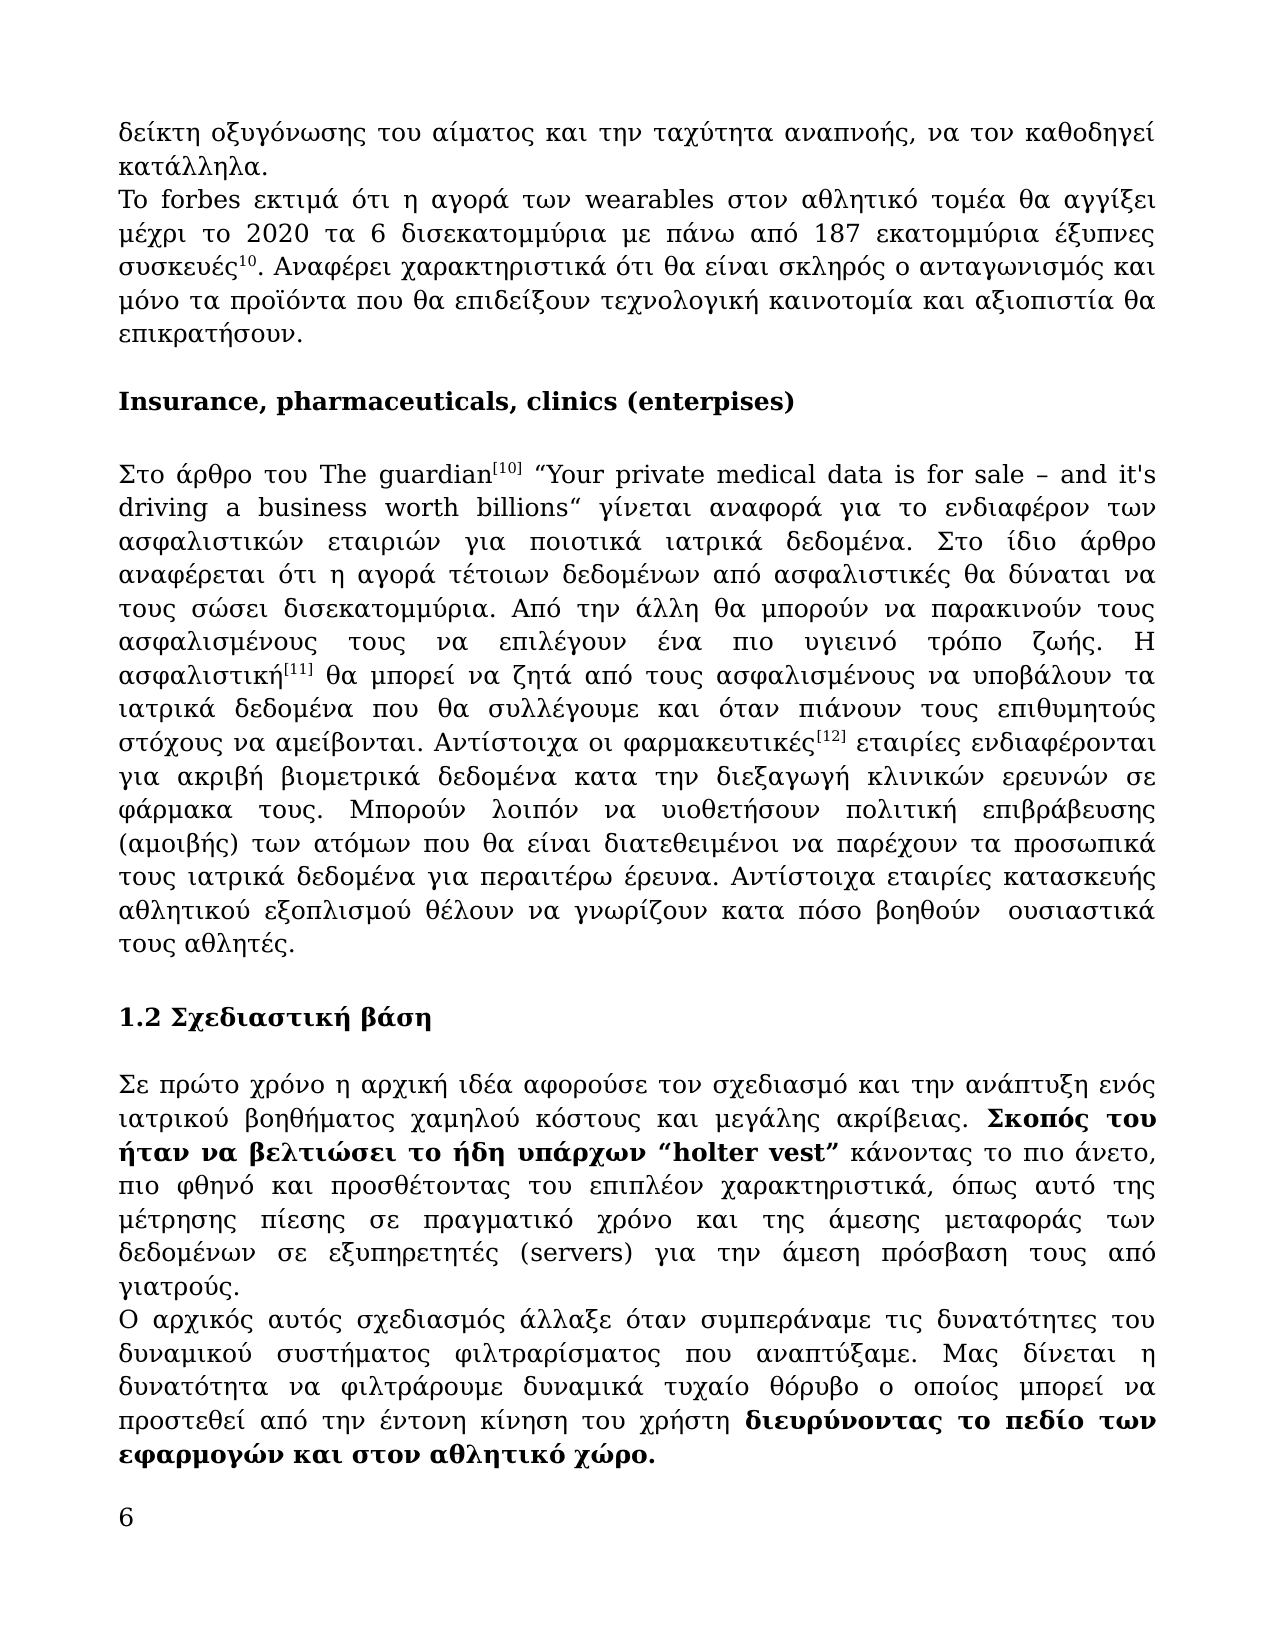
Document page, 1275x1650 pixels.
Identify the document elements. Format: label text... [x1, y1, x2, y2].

text To forbes εκτιμά ότι η αγορά των wearables στον αθλητικό τομέα θα αγγίξει μέχρι το 2020 τα 6 δισεκατομμύρια με πάνω από 187 εκατομμύρια έξυπνες συσκευές10. Αναφέρει χαρακτηριστικά ότι θα είναι σκληρός ο ανταγωνισμός και μόνο τα προϊόντα που θα επιδείξουν τεχνολογική καινοτομία και αξιοπιστία θα επικρατήσουν. [118, 185, 1157, 348]
text Ο αρχικός αυτός σχεδιασμός άλλαξε όταν συμπεράναμε τις δυνατότητες του δυναμικού συστήματος φιλτραρίσματος που αναπτύξαμε. Μας δίνεται η δυνατότητα να φιλτράρουμε δυναμικά τυχαίο θόρυβο ο οποίος μπορεί να προστεθεί από την έντονη κίνηση του χρήστη διευρύνοντας το πεδίο των εφαρμογών και στον αθλητικό χώρο. [118, 1305, 1157, 1469]
text 1.2 Σχεδιαστική βάση [118, 1003, 1157, 1032]
text Σε πρώτο χρόνο η αρχική ιδέα αφορούσε τον σχεδιασμό και την ανάπτυξη ενός ιατρικού βοηθήματος χαμηλού κόστους και μεγάλης ακρίβειας. Σκοπός του ήταν να βελτιώσει το ήδη υπάρχων “holter vest” κάνοντας το πιο άνετο, πιο φθηνό και προσθέτοντας του επιπλέον χαρακτηριστικά, όπως αυτό της μέτρησης πίεσης σε πραγματικό χρόνο και της άμεσης μεταφοράς των δεδομένων σε εξυπηρετητές (servers) για την άμεση πρόσβαση τους από γιατρούς. [118, 1070, 1157, 1301]
text Insurance, pharmaceuticals, clinics (enterpises) [118, 387, 1157, 416]
text Στο άρθρο του The guardian[10] “Your private medical data is for sale – and it's driving a business worth billions“ γίνεται αναφορά για το ενδιαφέρον των ασφαλιστικών εταιριών για ποιοτικά ιατρικά δεδομένα. Στο ίδιο άρθρο αναφέρεται ότι η αγορά τέτοιων δεδομένων από ασφαλιστικές θα δύναται να τους σώσει δισεκατομμύρια. Από την άλλη θα μπορούν να παρακινούν τους ασφαλισμένους τους να επιλέγουν ένα πιο υγιεινό τρόπο ζωής. Η ασφαλιστική[11] θα μπορεί να ζητά από τους ασφαλισμένους να υποβάλουν τα ιατρικά δεδομένα που θα συλλέγουμε και όταν πιάνουν τους επιθυμητούς στόχους να αμείβονται. Αντίστοιχα οι φαρμακευτικές[12] εταιρίες ενδιαφέρονται για ακριβή βιομετρικά δεδομένα κατα την διεξαγωγή κλινικών ερευνών σε φάρμακα τους. Μπορούν λοιπόν να υιοθετήσουν πολιτική επιβράβευσης (αμοιβής) των ατόμων που θα είναι διατεθειμένοι να παρέχουν τα προσωπικά τους ιατρικά δεδομένα για περαιτέρω έρευνα. Αντίστοιχα εταιρίες κατασκευής αθλητικού εξοπλισμού θέλουν να γνωρίζουν κατα πόσο βοηθούν ουσιαστικά τους αθλητές. [118, 460, 1157, 959]
text δείκτη οξυγόνωσης του αίματος και την ταχύτητα αναπνοής, να τον καθοδηγεί κατάλληλα. [118, 118, 1157, 181]
